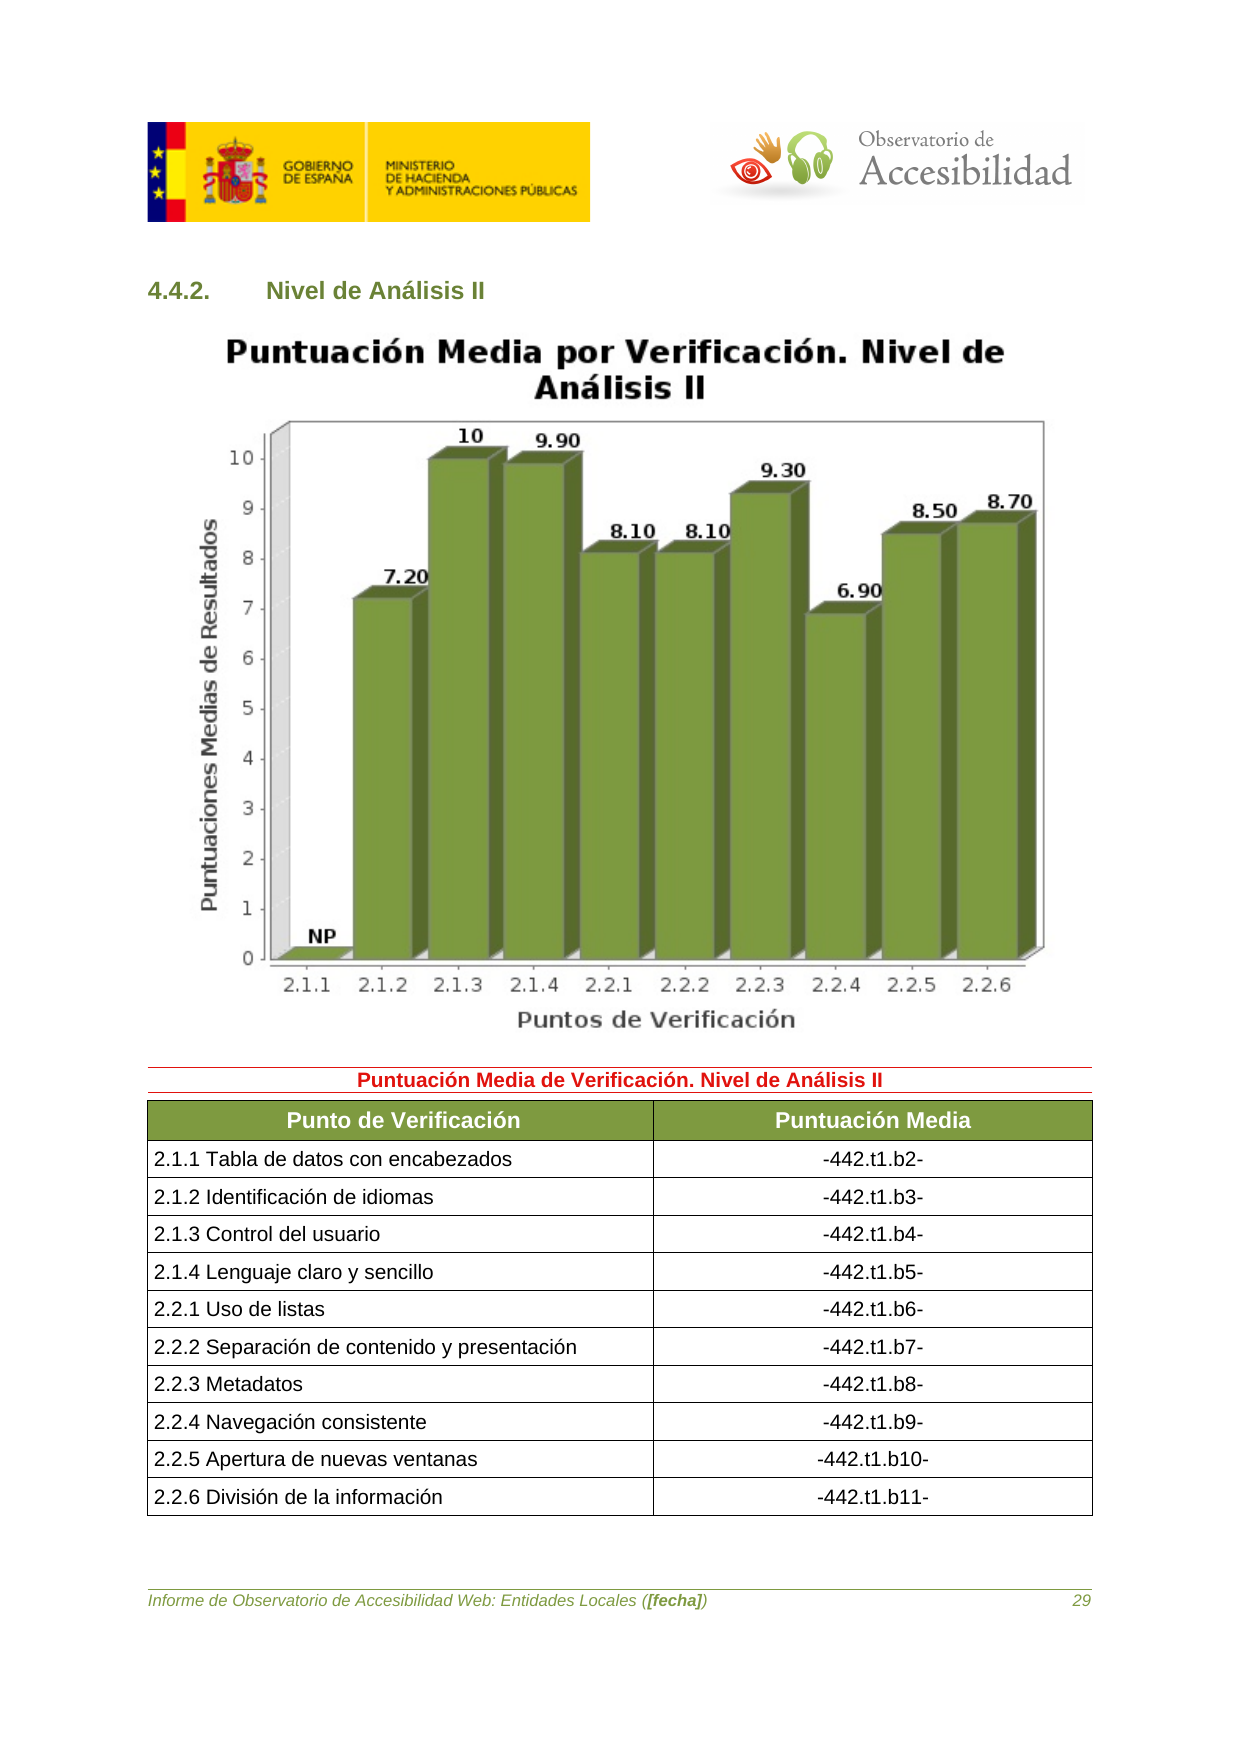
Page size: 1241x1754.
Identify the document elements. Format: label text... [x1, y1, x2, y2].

table_cell 2.1.1 Tabla de datos con encabezados [148, 1141, 653, 1177]
table_cell -442.t1.b10- [654, 1441, 1092, 1477]
table_cell 2.1.4 Lenguaje claro y sencillo [148, 1253, 653, 1290]
table_cell 2.1.2 Identificación de idiomas [148, 1178, 653, 1215]
table_cell -442.t1.b8- [654, 1366, 1092, 1402]
table_cell 2.2.6 División de la información [148, 1478, 653, 1515]
table_cell -442.t1.b3- [654, 1178, 1092, 1215]
table_cell 2.2.3 Metadatos [148, 1366, 653, 1402]
table_header Puntuación Media [654, 1101, 1092, 1140]
table_cell 2.2.5 Apertura de nuevas ventanas [148, 1441, 653, 1477]
table_cell 2.2.4 Navegación consistente [148, 1403, 653, 1440]
table_cell -442.t1.b9- [654, 1403, 1092, 1440]
subtitle Nivel de Análisis II [148, 276, 1092, 304]
picture [710, 122, 1086, 205]
table_cell -442.t1.b4- [654, 1216, 1092, 1252]
text Puntuación Media de Verificación. Nivel de Análisis II [148, 1068, 1092, 1092]
table_cell -442.t1.b7- [654, 1328, 1092, 1365]
table_cell -442.t1.b5- [654, 1253, 1092, 1290]
table_cell -442.t1.b11- [654, 1478, 1092, 1515]
table_cell -442.t1.b2- [654, 1141, 1092, 1177]
picture [147, 122, 591, 222]
table_cell 2.1.3 Control del usuario [148, 1216, 653, 1252]
table_cell 2.2.2 Separación de contenido y presentación [148, 1328, 653, 1365]
table_cell -442.t1.b6- [654, 1291, 1092, 1327]
table_cell 2.2.1 Uso de listas [148, 1291, 653, 1327]
table_header Punto de Verificación [148, 1101, 653, 1140]
picture [178, 332, 1062, 1042]
